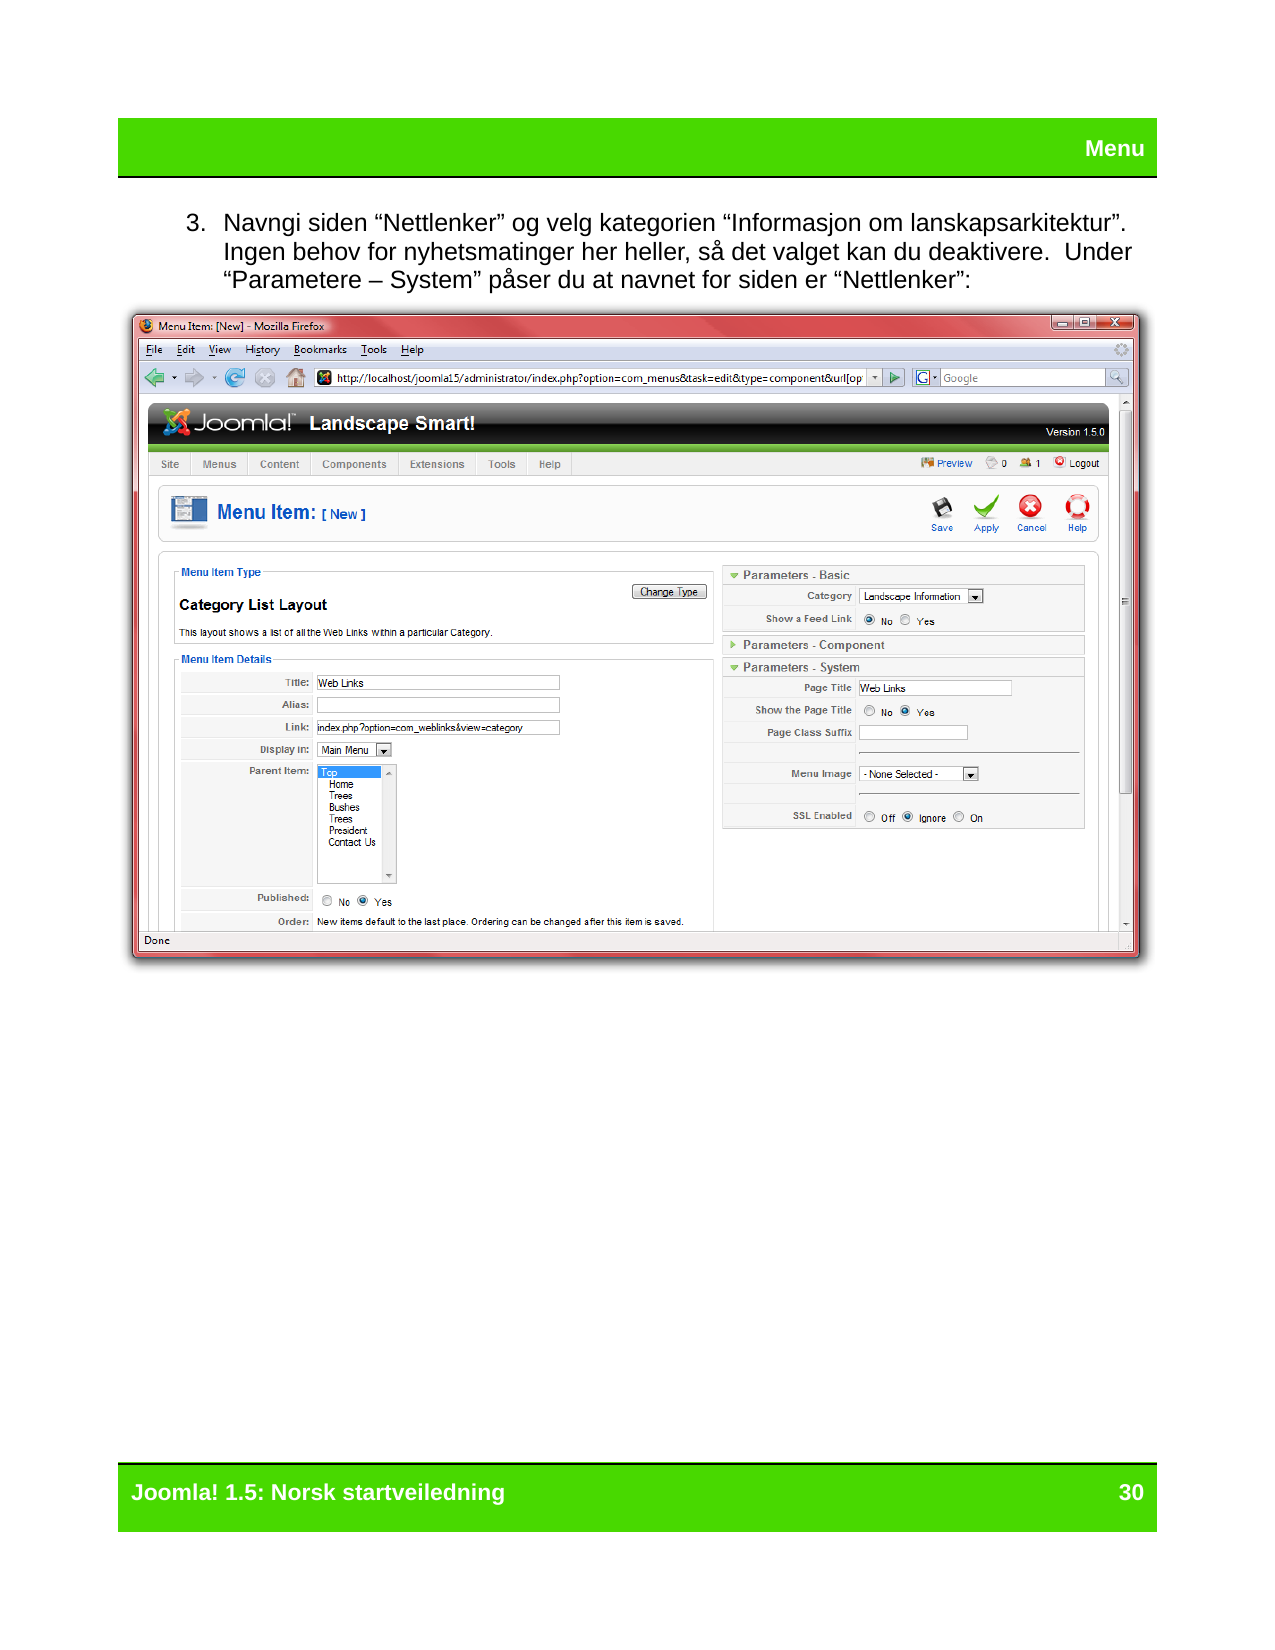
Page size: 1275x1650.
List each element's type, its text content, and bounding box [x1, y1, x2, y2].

list Navngi siden “Nettlenker” og velg kategorien “Informasjon om lanskapsarkitektur”. Ingen behov for nyhetsmatinger her heller, så det valget kan du deaktivere. Under “Parametere – System” påser du at navnet for siden er “Nettlenker”: [186, 208, 1157, 294]
picture [119, 301, 1156, 974]
